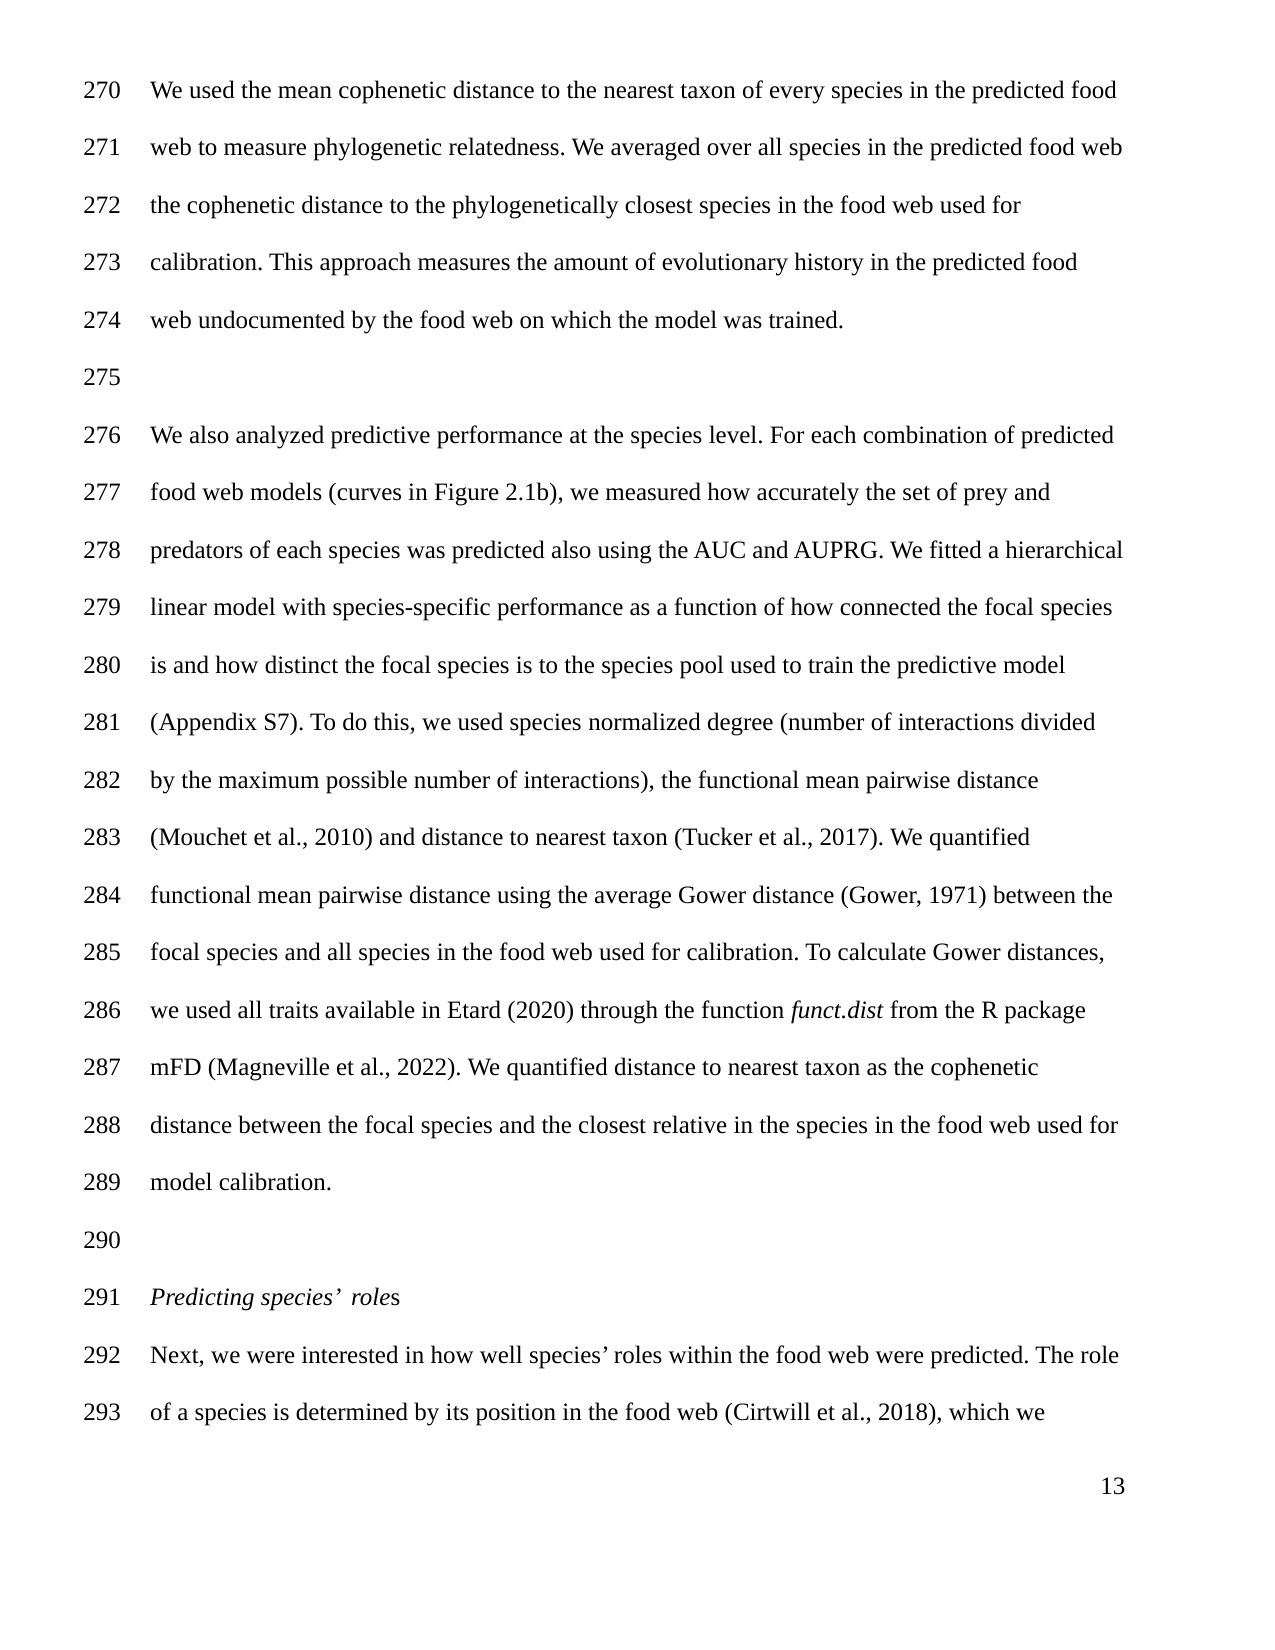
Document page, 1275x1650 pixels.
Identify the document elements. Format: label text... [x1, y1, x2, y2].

text We used the mean cophenetic distance to the nearest taxon of every species in the predicted food web to measure phylogenetic relatedness. We averaged over all species in the predicted food web the cophenetic distance to the phylogenetically closest species in the food web used for calibration. This approach measures the amount of evolutionary history in the predicted food web undocumented by the food web on which the model was trained. [150, 75, 1125, 334]
text We also analyzed predictive performance at the species level. For each combination of predicted food web models (curves in Figure 2.1b), we measured how accurately the set of prey and predators of each species was predicted also using the AUC and AUPRG. We fitted a hierarchical linear model with species-specific performance as a function of how connected the focal species is and how distinct the focal species is to the species pool used to train the predictive model (Appendix S7). To do this, we used species normalized degree (number of interactions divided by the maximum possible number of interactions), the functional mean pairwise distance (Mouchet et al., 2010) and distance to nearest taxon (Tucker et al., 2017). We quantified functional mean pairwise distance using the average Gower distance (Gower, 1971) between the focal species and all species in the food web used for calibration. To calculate Gower distances, we used all traits available in Etard (2020) through the function funct.dist from the R package mFD (Magneville et al., 2022). We quantified distance to nearest taxon as the cophenetic distance between the focal species and the closest relative in the species in the food web used for model calibration. [150, 420, 1125, 1196]
text Predicting species’ roles [150, 1282, 1125, 1311]
text Next, we were interested in how well species’ roles within the food web were predicted. The role of a species is determined by its position in the food web (Cirtwill et al., 2018), which we [150, 1340, 1125, 1426]
